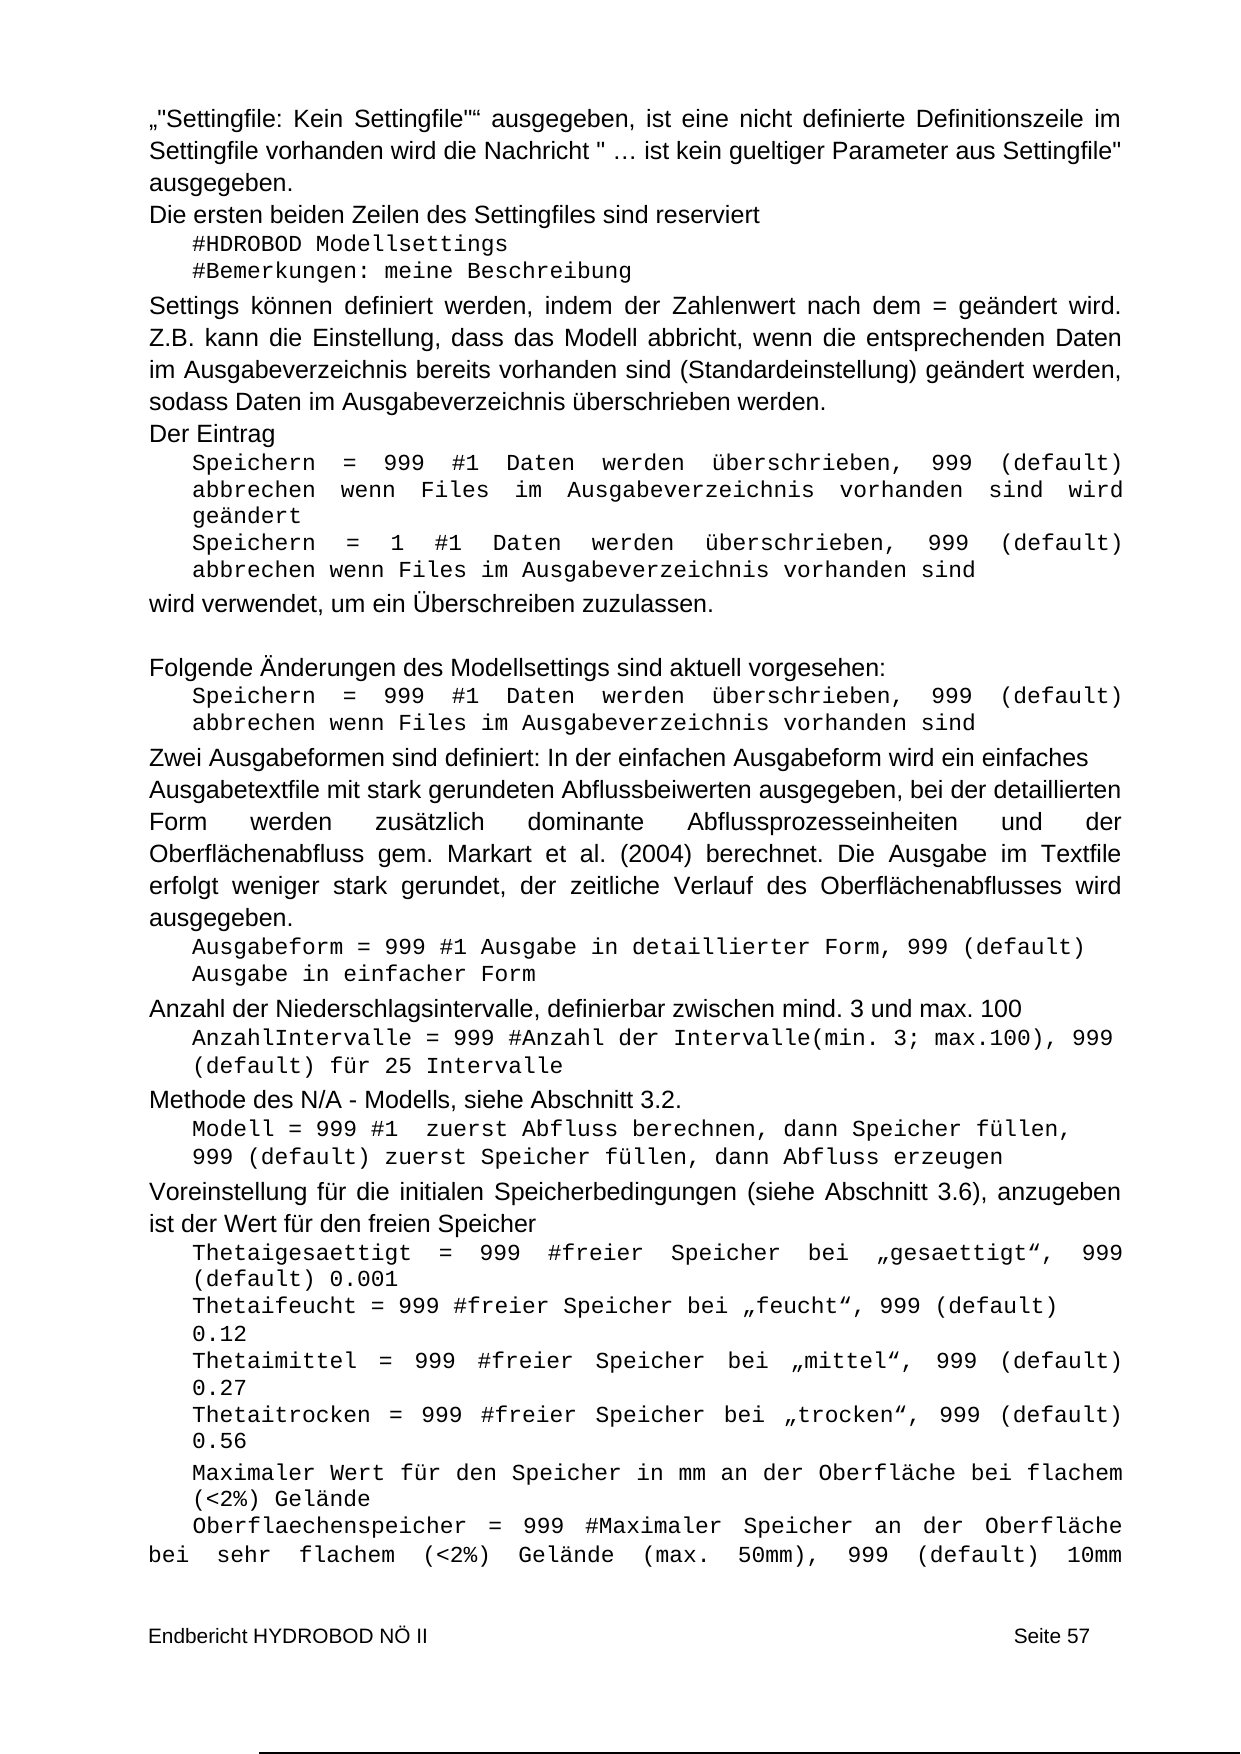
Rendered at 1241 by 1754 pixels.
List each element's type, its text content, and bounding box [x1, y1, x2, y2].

text Speichern = 999 #1 Daten werden überschrieben, 999 (default) abbrechen wenn Files im Ausgabeverzeichnis vorhanden sind wird geändert [192, 451, 1124, 531]
text Maximaler Wert für den Speicher in mm an der Oberfläche bei flachem (<2%) Gelände [192, 1461, 1124, 1514]
text Modell = 999 #1 zuerst Abfluss berechnen, dann Speicher füllen, [192, 1118, 1124, 1144]
text Die ersten beiden Zeilen des Settingfiles sind reserviert [149, 200, 1123, 228]
text #HDROBOD Modellsettings [192, 232, 1124, 258]
text Zwei Ausgabeformen sind definiert: In der einfachen Ausgabeform wird ein einfaches [149, 743, 1123, 772]
text (default) für 25 Intervalle [192, 1054, 1124, 1080]
text AnzahlIntervalle = 999 #Anzahl der Intervalle(min. 3; max.100), 999 [192, 1026, 1124, 1052]
text Anzahl der Niederschlagsintervalle, definierbar zwischen mind. 3 und max. 100 [149, 994, 1123, 1023]
text Methode des N/A - Modells, siehe Abschnitt 3.2. [149, 1085, 1123, 1114]
text Thetaigesaettigt = 999 #freier Speicher bei „gesaettigt“, 999 (default) 0.001 [192, 1241, 1124, 1293]
text Oberflaechenspeicher = 999 #Maximaler Speicher an der Oberfläche bei sehr flachem (<2%) Gelände (max. 50mm), 999 (default) 10mm [148, 1514, 1123, 1569]
text Settings können definiert werden, indem der Zahlenwert nach dem = geändert wird. Z.B. kann die Einstellung, dass das Modell abbricht, wenn die entsprechenden Daten im Ausgabeverzeichnis bereits vorhanden sind (Standardeinstellung) geändert werden, sodass Daten im Ausgabeverzeichnis überschrieben werden. [149, 291, 1123, 416]
text 999 (default) zuerst Speicher füllen, dann Abfluss erzeugen [192, 1145, 1124, 1171]
text Thetaimittel = 999 #freier Speicher bei „mittel“, 999 (default) 0.27 [192, 1350, 1124, 1402]
text 0.12 [192, 1322, 1124, 1348]
text Speichern = 999 #1 Daten werden überschrieben, 999 (default) abbrechen wenn Files im Ausgabeverzeichnis vorhanden sind [192, 685, 1124, 737]
text Ausgabe in einfacher Form [192, 963, 1124, 989]
text Ausgabeform = 999 #1 Ausgabe in detaillierter Form, 999 (default) [192, 935, 1124, 961]
text Ausgabetextfile mit stark gerundeten Abflussbeiwerten ausgegeben, bei der detaillierten Form werden zusätzlich dominante Abflussprozesseinheiten und der Oberflächenabfluss gem. Markart et al. (2004) berechnet. Die Ausgabe im Textfile erfolgt weniger stark gerundet, der zeitliche Verlauf des Oberflächenabflusses wird ausgegeben. [149, 775, 1123, 931]
text Der Eintrag [149, 419, 1123, 448]
text Folgende Änderungen des Modellsettings sind aktuell vorgesehen: [149, 653, 1123, 681]
text wird verwendet, um ein Überschreiben zuzulassen. [149, 589, 1123, 618]
text Speichern = 1 #1 Daten werden überschrieben, 999 (default) abbrechen wenn Files im Ausgabeverzeichnis vorhanden sind [192, 531, 1124, 584]
text Voreinstellung für die initialen Speicherbedingungen (siehe Abschnitt 3.6), anzugeben ist der Wert für den freien Speicher [149, 1177, 1123, 1237]
text Thetaifeucht = 999 #freier Speicher bei „feucht“, 999 (default) [192, 1294, 1124, 1320]
text #Bemerkungen: meine Beschreibung [192, 260, 1124, 286]
text Thetaitrocken = 999 #freier Speicher bei „trocken“, 999 (default) 0.56 [192, 1403, 1124, 1456]
text „"Settingfile: Kein Settingfile"“ ausgegeben, ist eine nicht definierte Definitionszeile im Settingfile vorhanden wird die Nachricht " … ist kein gueltiger Parameter aus Settingfile" ausgegeben. [149, 104, 1123, 196]
